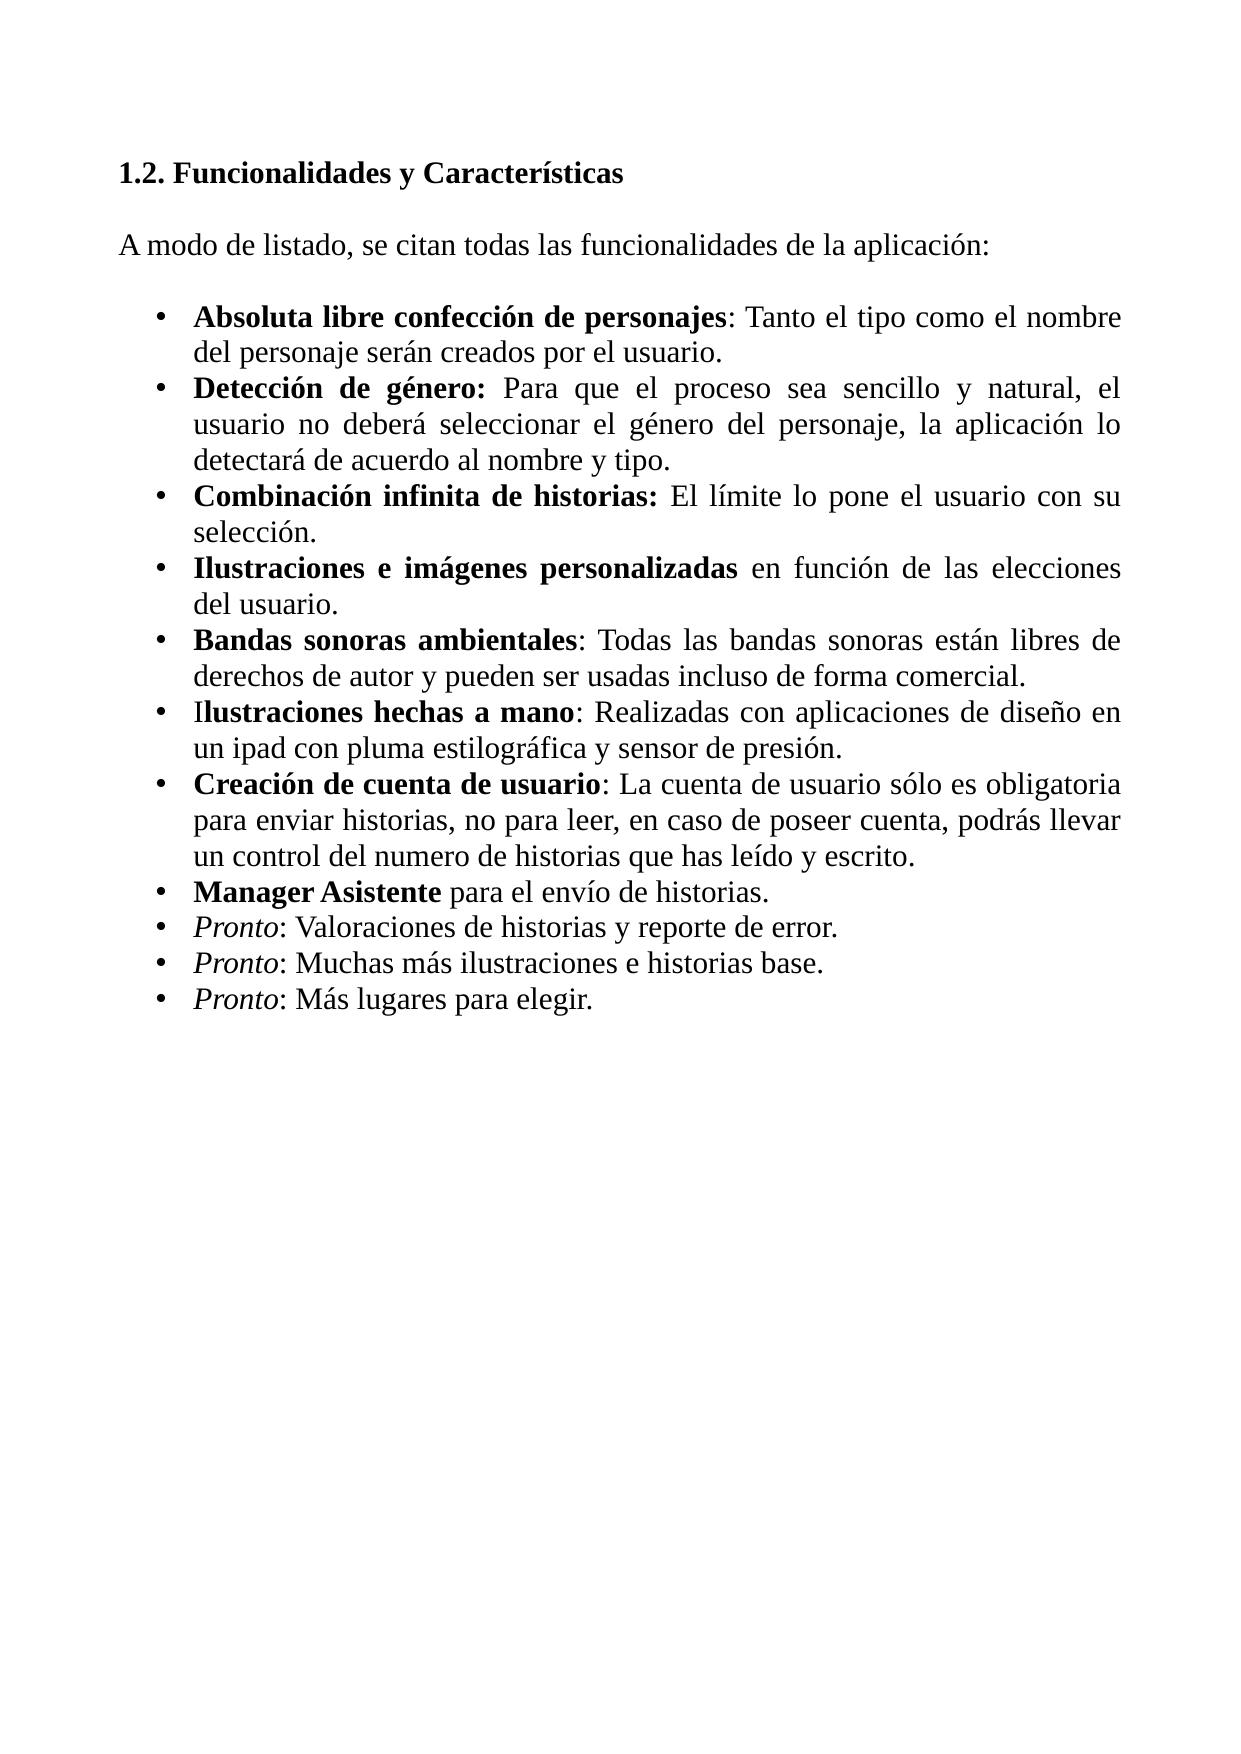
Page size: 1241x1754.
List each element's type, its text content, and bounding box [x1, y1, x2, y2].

text 1.2. Funcionalidades y Características [118, 154, 1122, 190]
list Ilustraciones e imágenes personalizadas en función de las elecciones del usuario. [156, 549, 1122, 621]
list Pronto: Más lugares para elegir. [156, 981, 1122, 1017]
text A modo de listado, se citan todas las funcionalidades de la aplicación: [118, 226, 1122, 262]
list Combinación infinita de historias: El límite lo pone el usuario con su selección. [156, 477, 1122, 549]
list Pronto: Muchas más ilustraciones e historias base. [156, 945, 1122, 981]
list Pronto: Valoraciones de historias y reporte de error. [156, 909, 1122, 945]
list Manager Asistente para el envío de historias. [156, 873, 1122, 909]
list Bandas sonoras ambientales: Todas las bandas sonoras están libres de derechos de autor y pueden ser usadas incluso de forma comercial. [156, 621, 1122, 693]
list Detección de género: Para que el proceso sea sencillo y natural, el usuario no deberá seleccionar el género del personaje, la aplicación lo detectará de acuerdo al nombre y tipo. [156, 370, 1122, 477]
list Ilustraciones hechas a mano: Realizadas con aplicaciones de diseño en un ipad con pluma estilográfica y sensor de presión. [156, 693, 1122, 765]
list Creación de cuenta de usuario: La cuenta de usuario sólo es obligatoria para enviar historias, no para leer, en caso de poseer cuenta, podrás llevar un control del numero de historias que has leído y escrito. [156, 765, 1122, 873]
list Absoluta libre confección de personajes: Tanto el tipo como el nombre del personaje serán creados por el usuario. [156, 298, 1122, 370]
